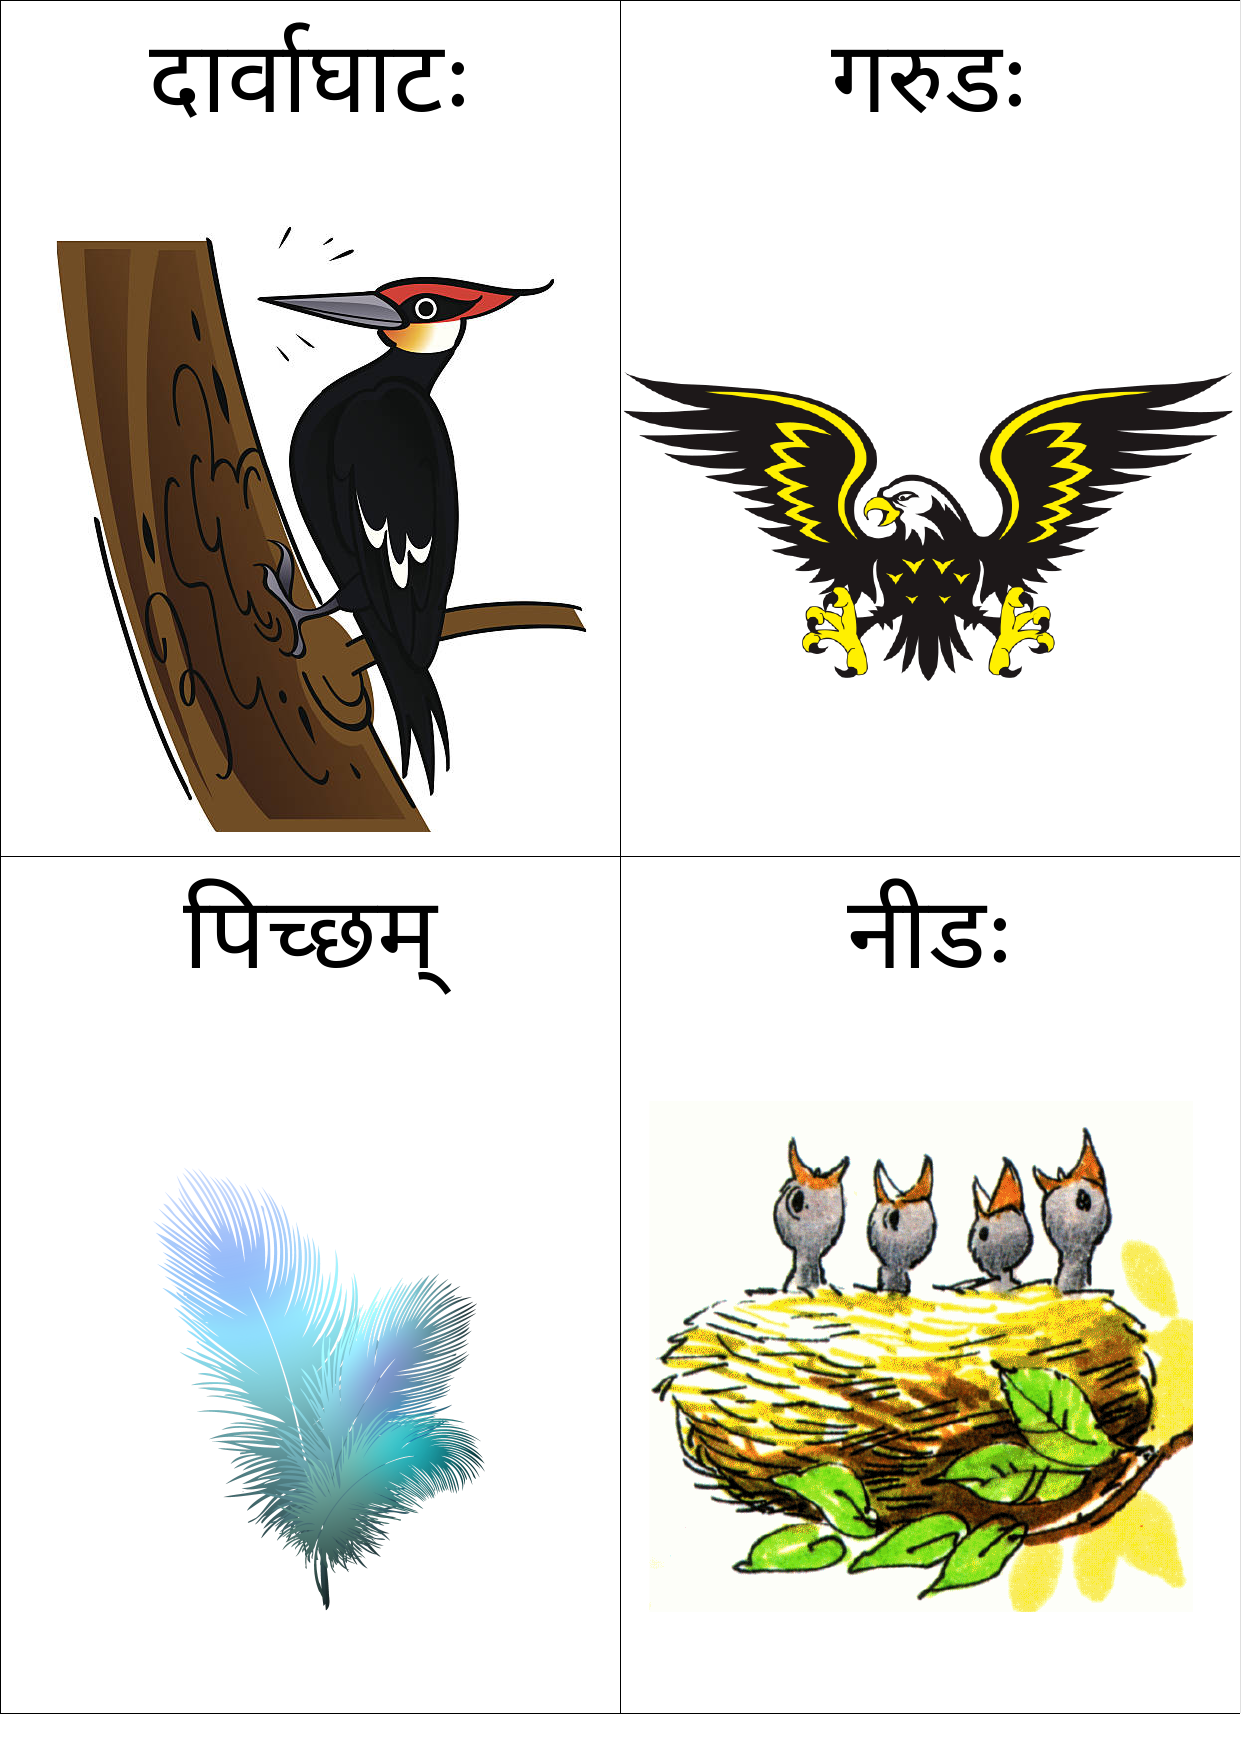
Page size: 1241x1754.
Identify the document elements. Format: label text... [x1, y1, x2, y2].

table_cell दार्वाघाटः [1, 1, 620, 856]
table_cell पिच्छम् [1, 857, 620, 1712]
picture [90, 1165, 549, 1614]
picture [56, 225, 587, 832]
table_cell नीडः [621, 857, 1240, 1712]
table_cell गरुडः [621, 1, 1240, 856]
picture [649, 1101, 1193, 1612]
picture [623, 372, 1233, 681]
